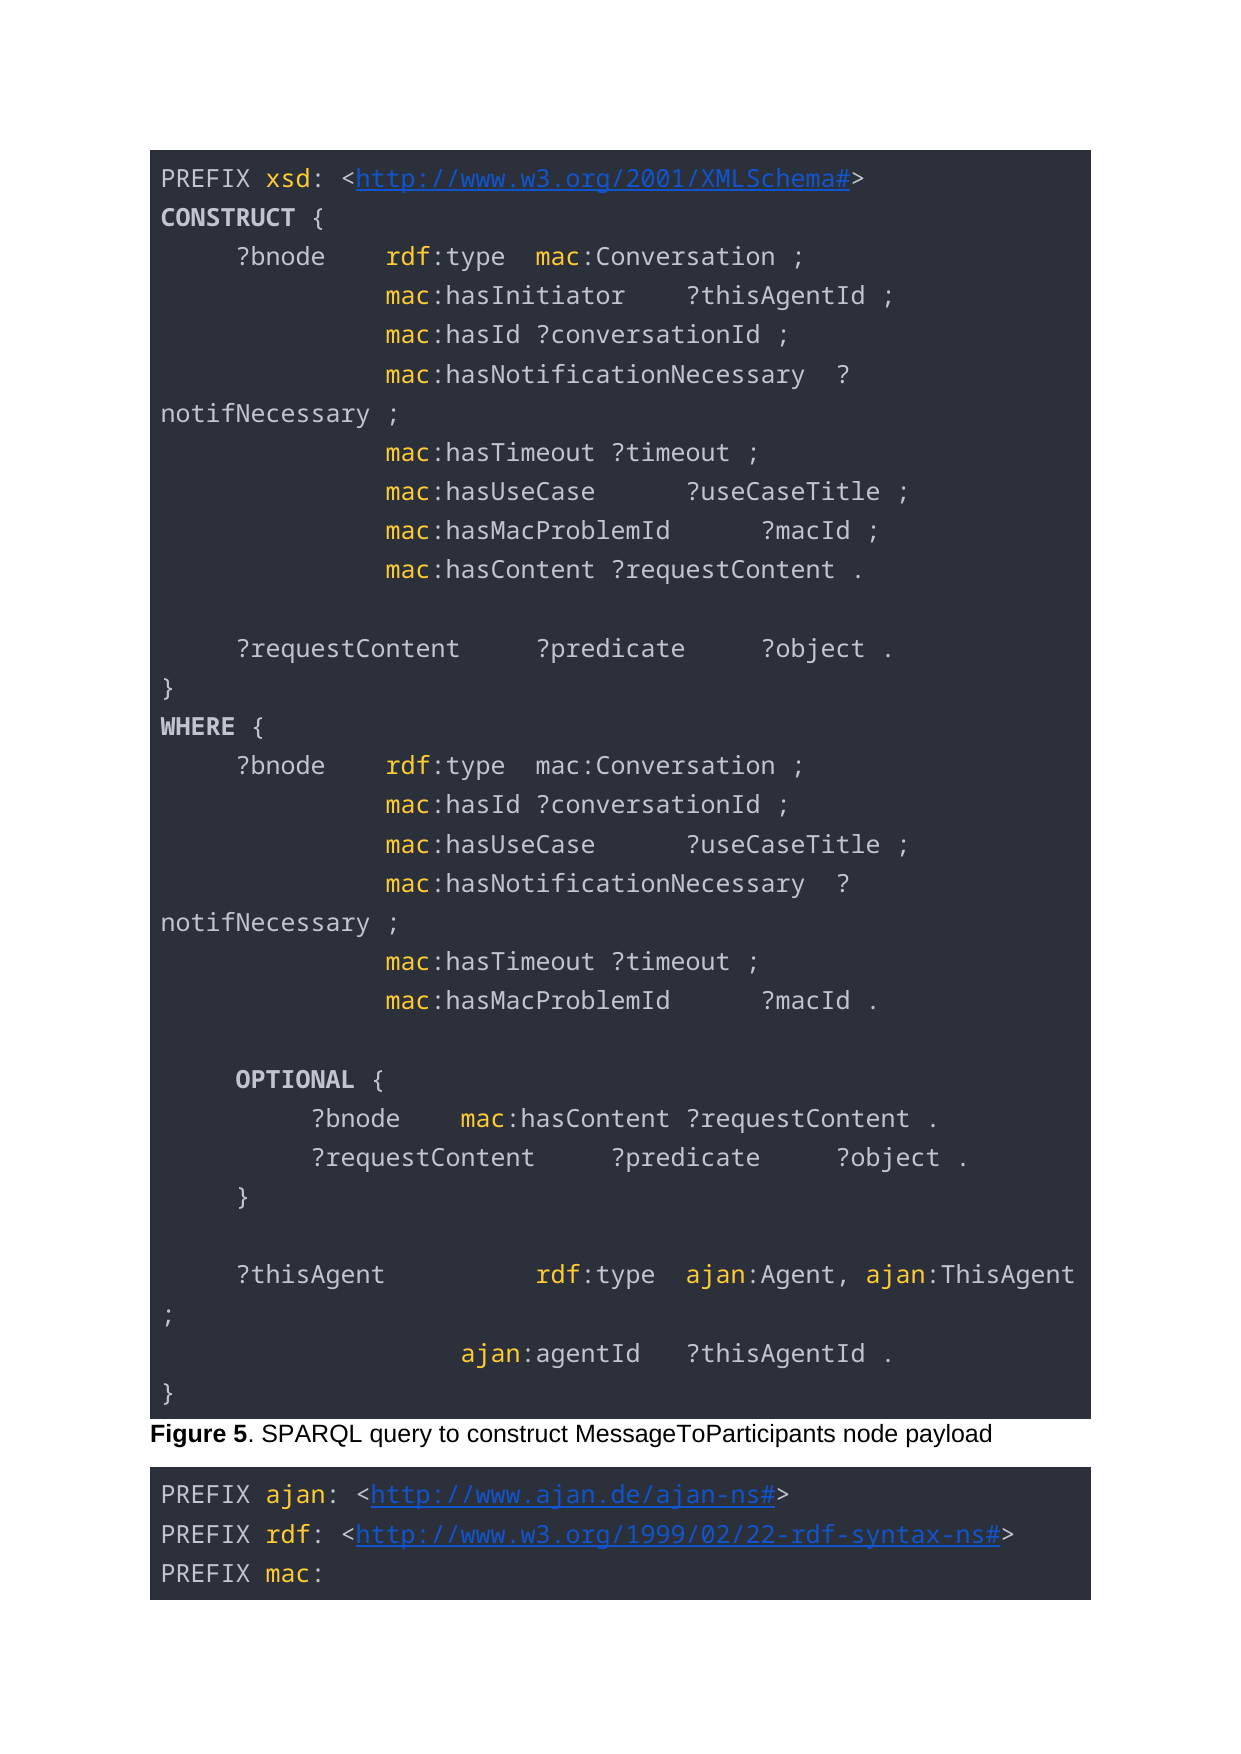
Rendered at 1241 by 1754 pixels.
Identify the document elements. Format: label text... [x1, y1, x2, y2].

text Figure 5. SPARQL query to construct MessageToParticipants node payload [150, 1419, 1090, 1448]
table_header PREFIX ajan: <http://www.ajan.de/ajan-ns#> PREFIX rdf: <http://www.w3.org/1999/02/22-rdf-syntax-ns#> PREFIX mac: [150, 1467, 1091, 1600]
table_header PREFIX xsd: <http://www.w3.org/2001/XMLSchema#> CONSTRUCT { ?bnode rdf:type mac:Conversation ; mac:hasInitiator ?thisAgentId ; mac:hasId ?conversationId ; mac:hasNotificationNecessary ?notifNecessary ; mac:hasTimeout ?timeout ; mac:hasUseCase ?useCaseTitle ; mac:hasMacProblemId ?macId ; mac:hasContent ?requestContent . ?requestContent ?predicate ?object . } WHERE { ?bnode rdf:type mac:Conversation ; mac:hasId ?conversationId ; mac:hasUseCase ?useCaseTitle ; mac:hasNotificationNecessary ?notifNecessary ; mac:hasTimeout ?timeout ; mac:hasMacProblemId ?macId . OPTIONAL { ?bnode mac:hasContent ?requestContent . ?requestContent ?predicate ?object . } ?thisAgent rdf:type ajan:Agent, ajan:ThisAgent ; ajan:agentId ?thisAgentId . } [150, 150, 1091, 1419]
